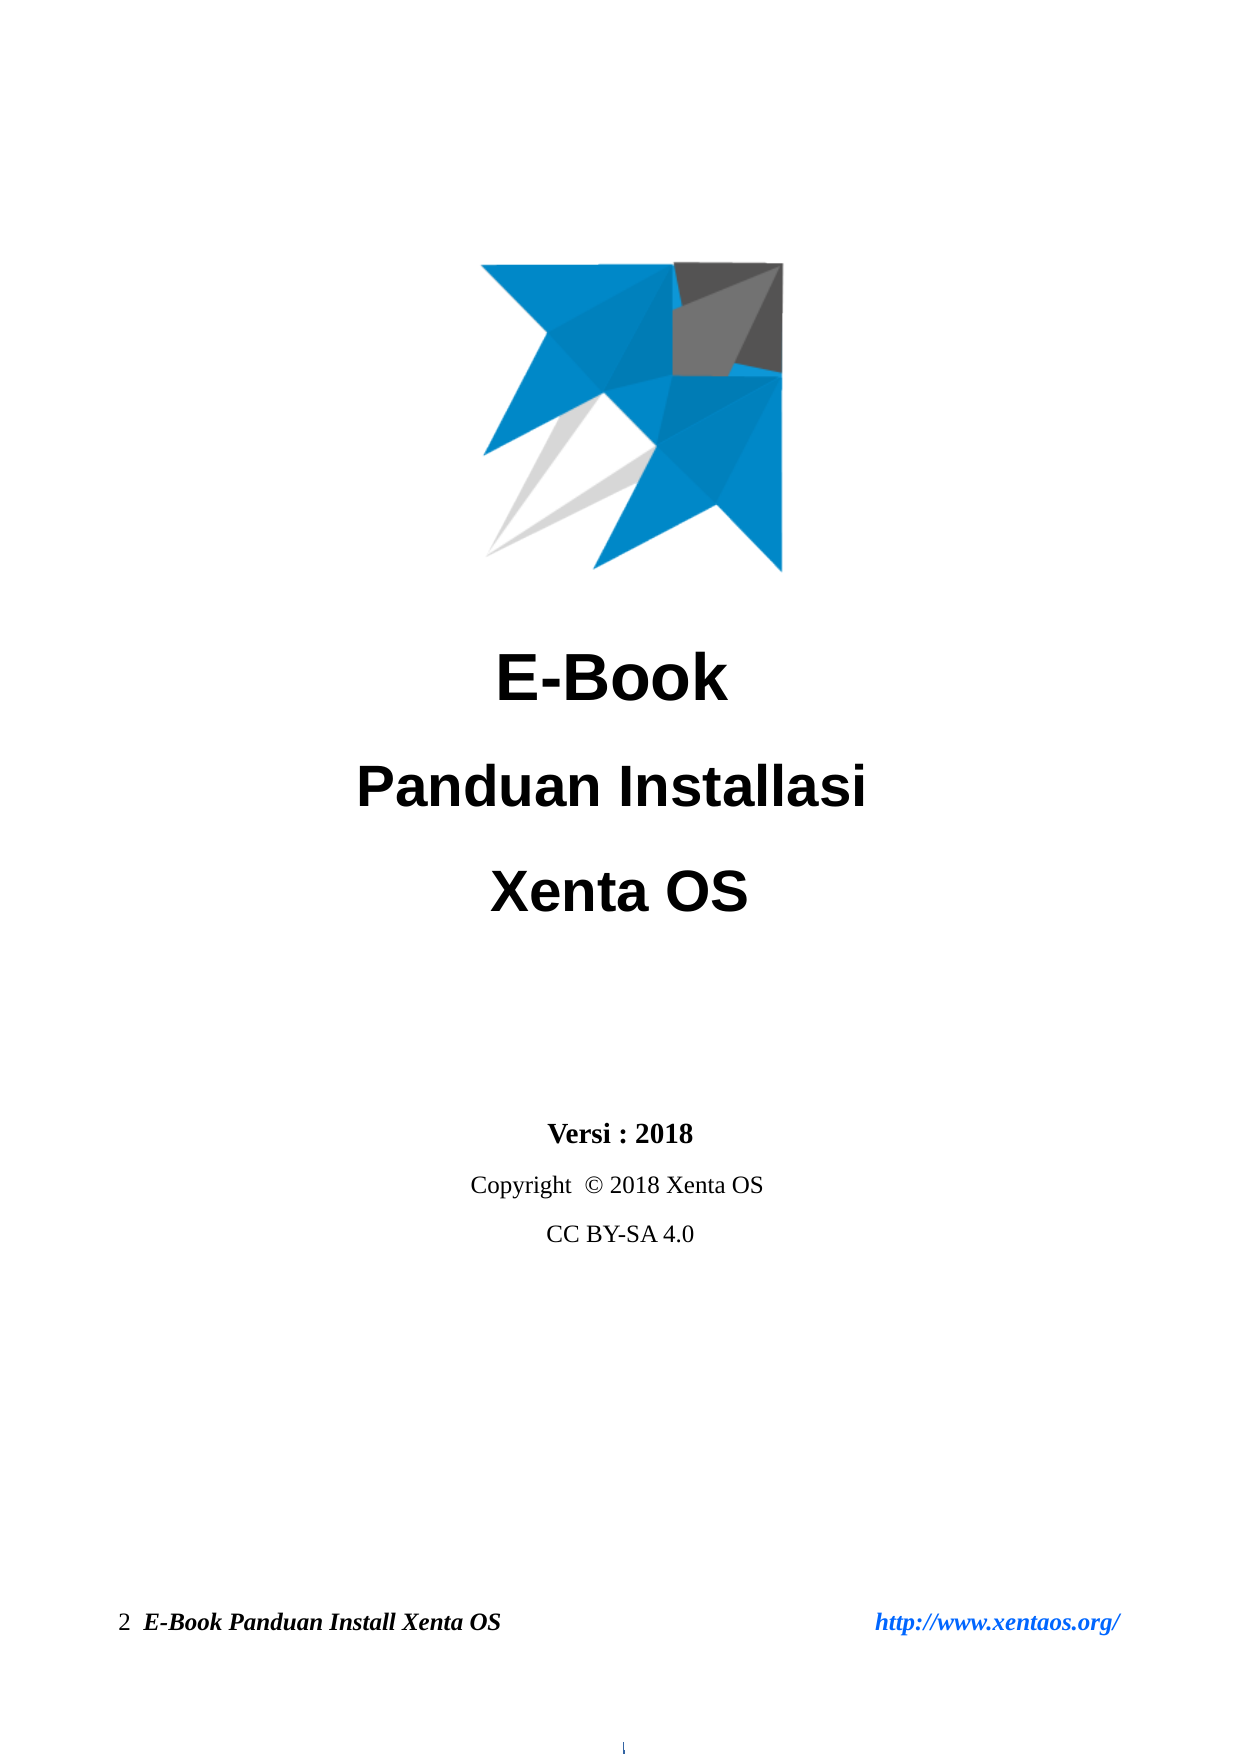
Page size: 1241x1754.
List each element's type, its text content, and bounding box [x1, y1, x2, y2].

text Versi : 2018 [118, 1116, 1122, 1149]
text Copyright © 2018 Xenta OS [118, 1171, 1122, 1199]
title Xenta OS [118, 856, 1122, 923]
title Panduan Installasi [118, 752, 1122, 819]
title E-Book [118, 638, 1122, 714]
text CC BY-SA 4.0 [118, 1219, 1122, 1248]
picture [444, 237, 810, 603]
